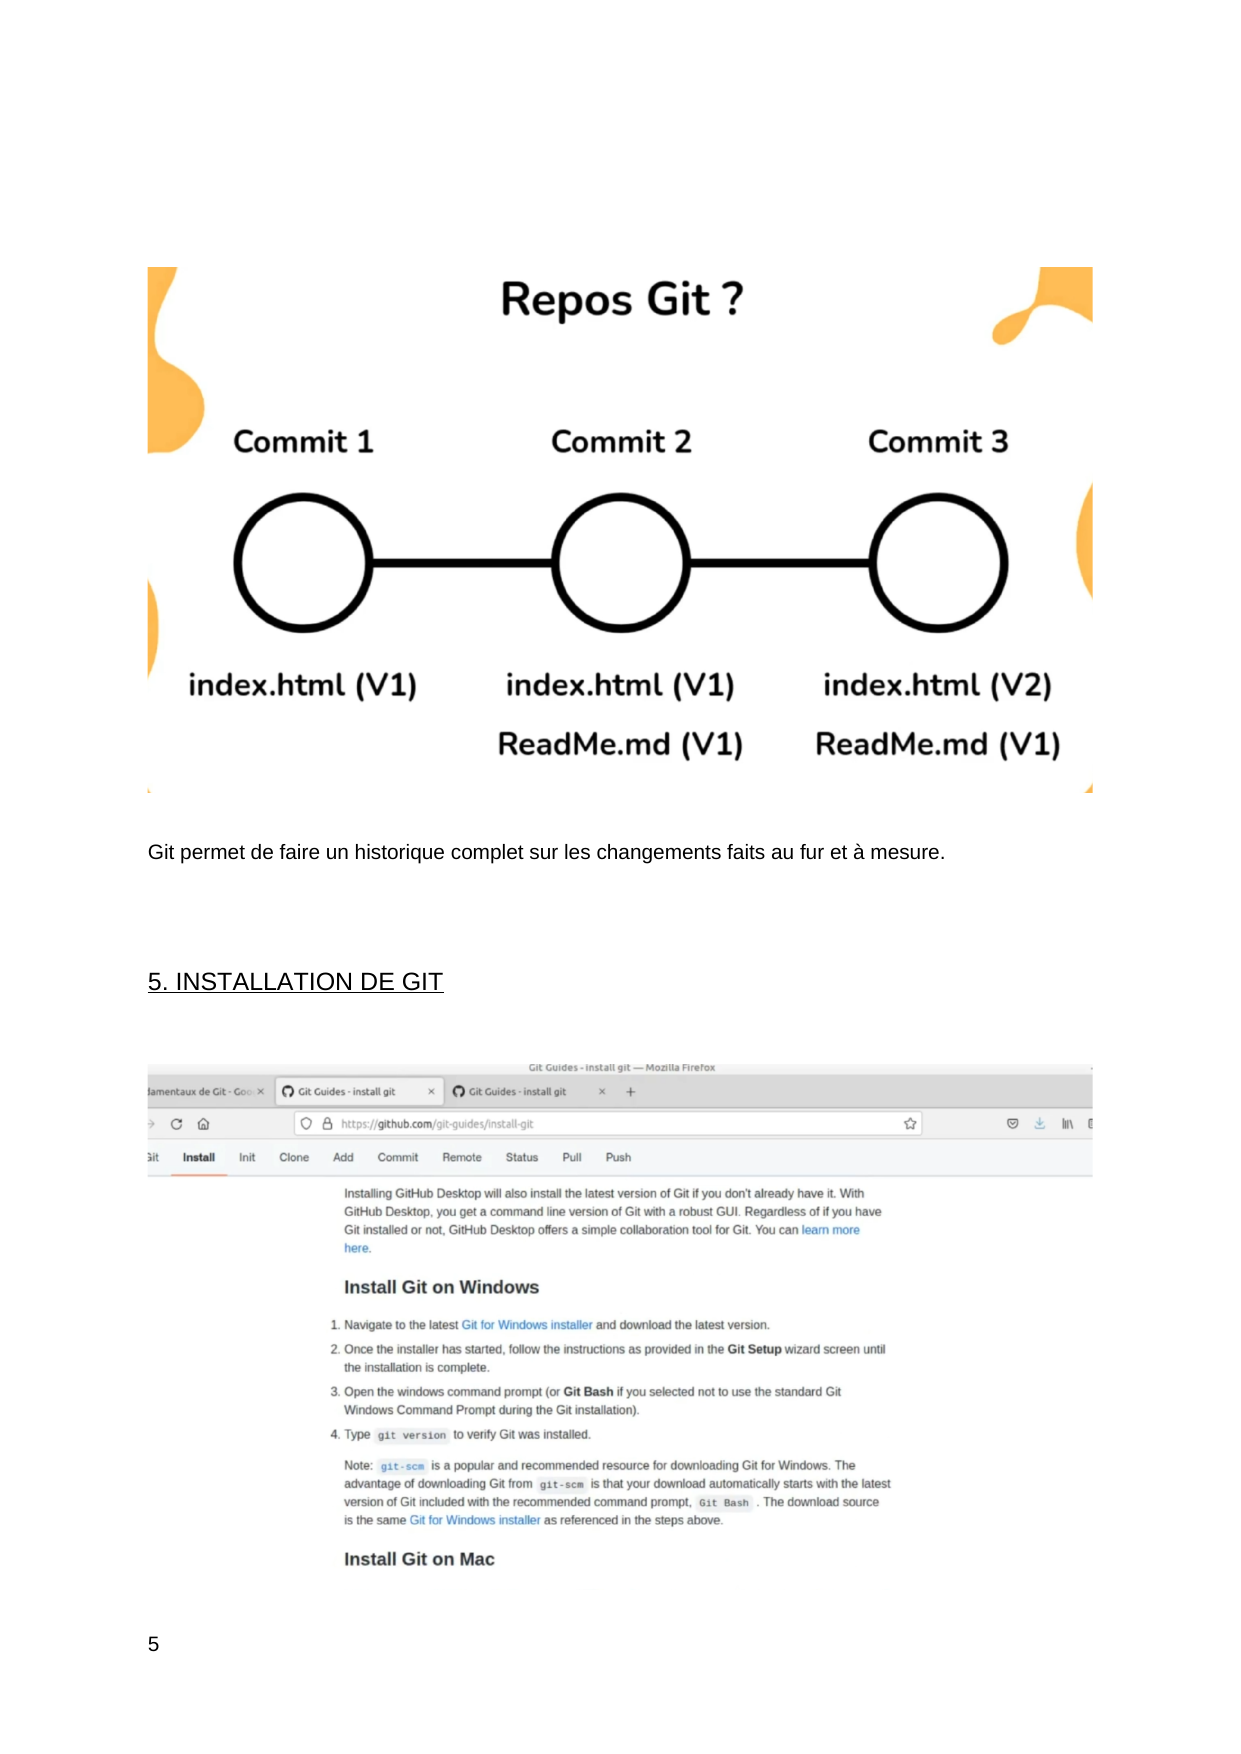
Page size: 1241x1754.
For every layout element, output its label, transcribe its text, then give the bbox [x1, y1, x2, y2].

picture [147, 267, 1093, 793]
subtitle 5. Installation de Git [148, 967, 1093, 996]
text Git permet de faire un historique complet sur les changements faits au fur et à mesure. [148, 840, 1093, 864]
picture [147, 1064, 1093, 1590]
